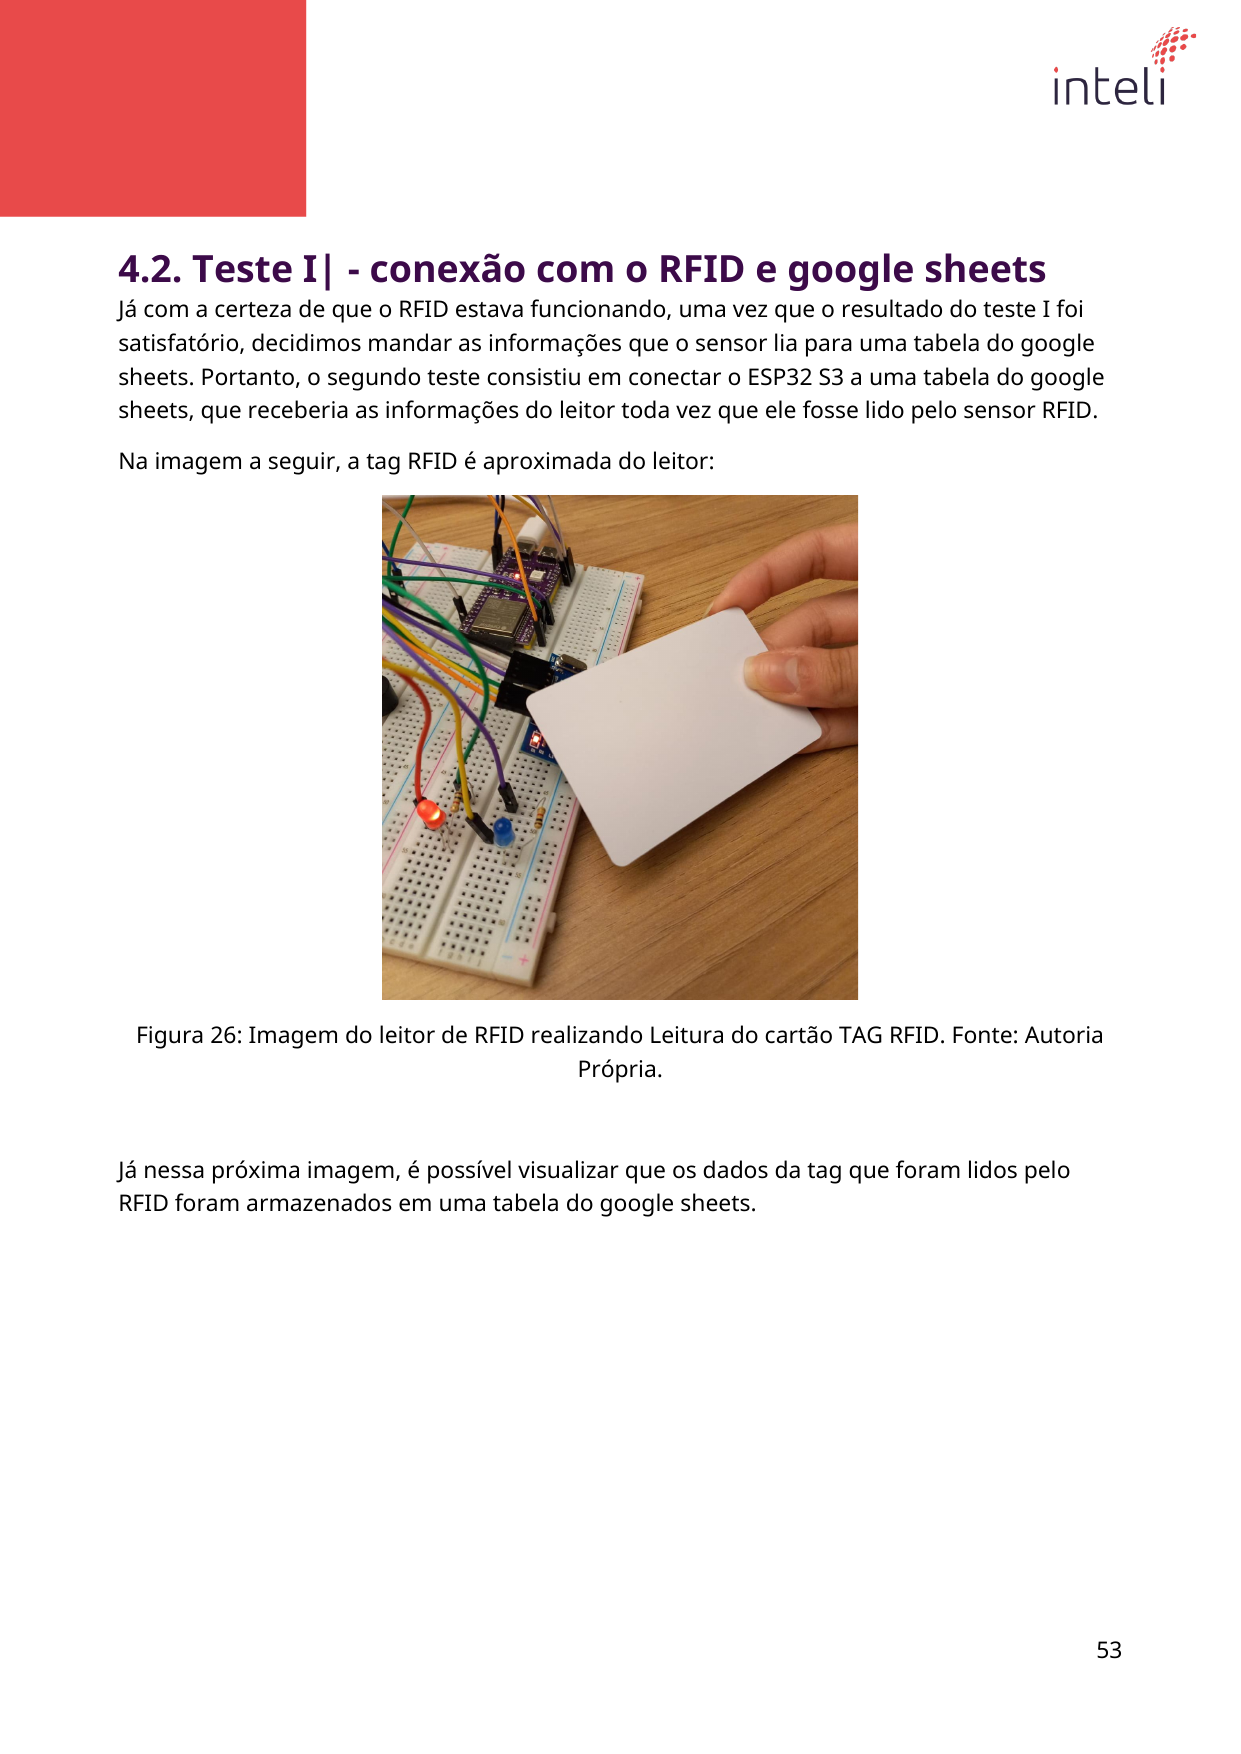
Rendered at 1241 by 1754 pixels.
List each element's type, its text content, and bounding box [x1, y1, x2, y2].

text Já nessa próxima imagem, é possível visualizar que os dados da tag que foram lidos pelo RFID foram armazenados em uma tabela do google sheets. [118, 1154, 1122, 1219]
text Já com a certeza de que o RFID estava funcionando, uma vez que o resultado do teste I foi satisfatório, decidimos mandar as informações que o sensor lia para uma tabela do google sheets. Portanto, o segundo teste consistiu em conectar o ESP32 S3 a uma tabela do google sheets, que receberia as informações do leitor toda vez que ele fosse lido pelo sensor RFID. [118, 293, 1122, 426]
text Figura 26: Imagem do leitor de RFID realizando Leitura do cartão TAG RFID. Fonte: Autoria Própria. [118, 1019, 1122, 1084]
subtitle 4.2. Teste I| - conexão com o RFID e google sheets [118, 118, 1122, 293]
picture [1054, 27, 1197, 105]
text Na imagem a seguir, a tag RFID é aproximada do leitor: [118, 445, 1122, 476]
picture [0, 0, 307, 217]
picture [382, 495, 859, 1000]
